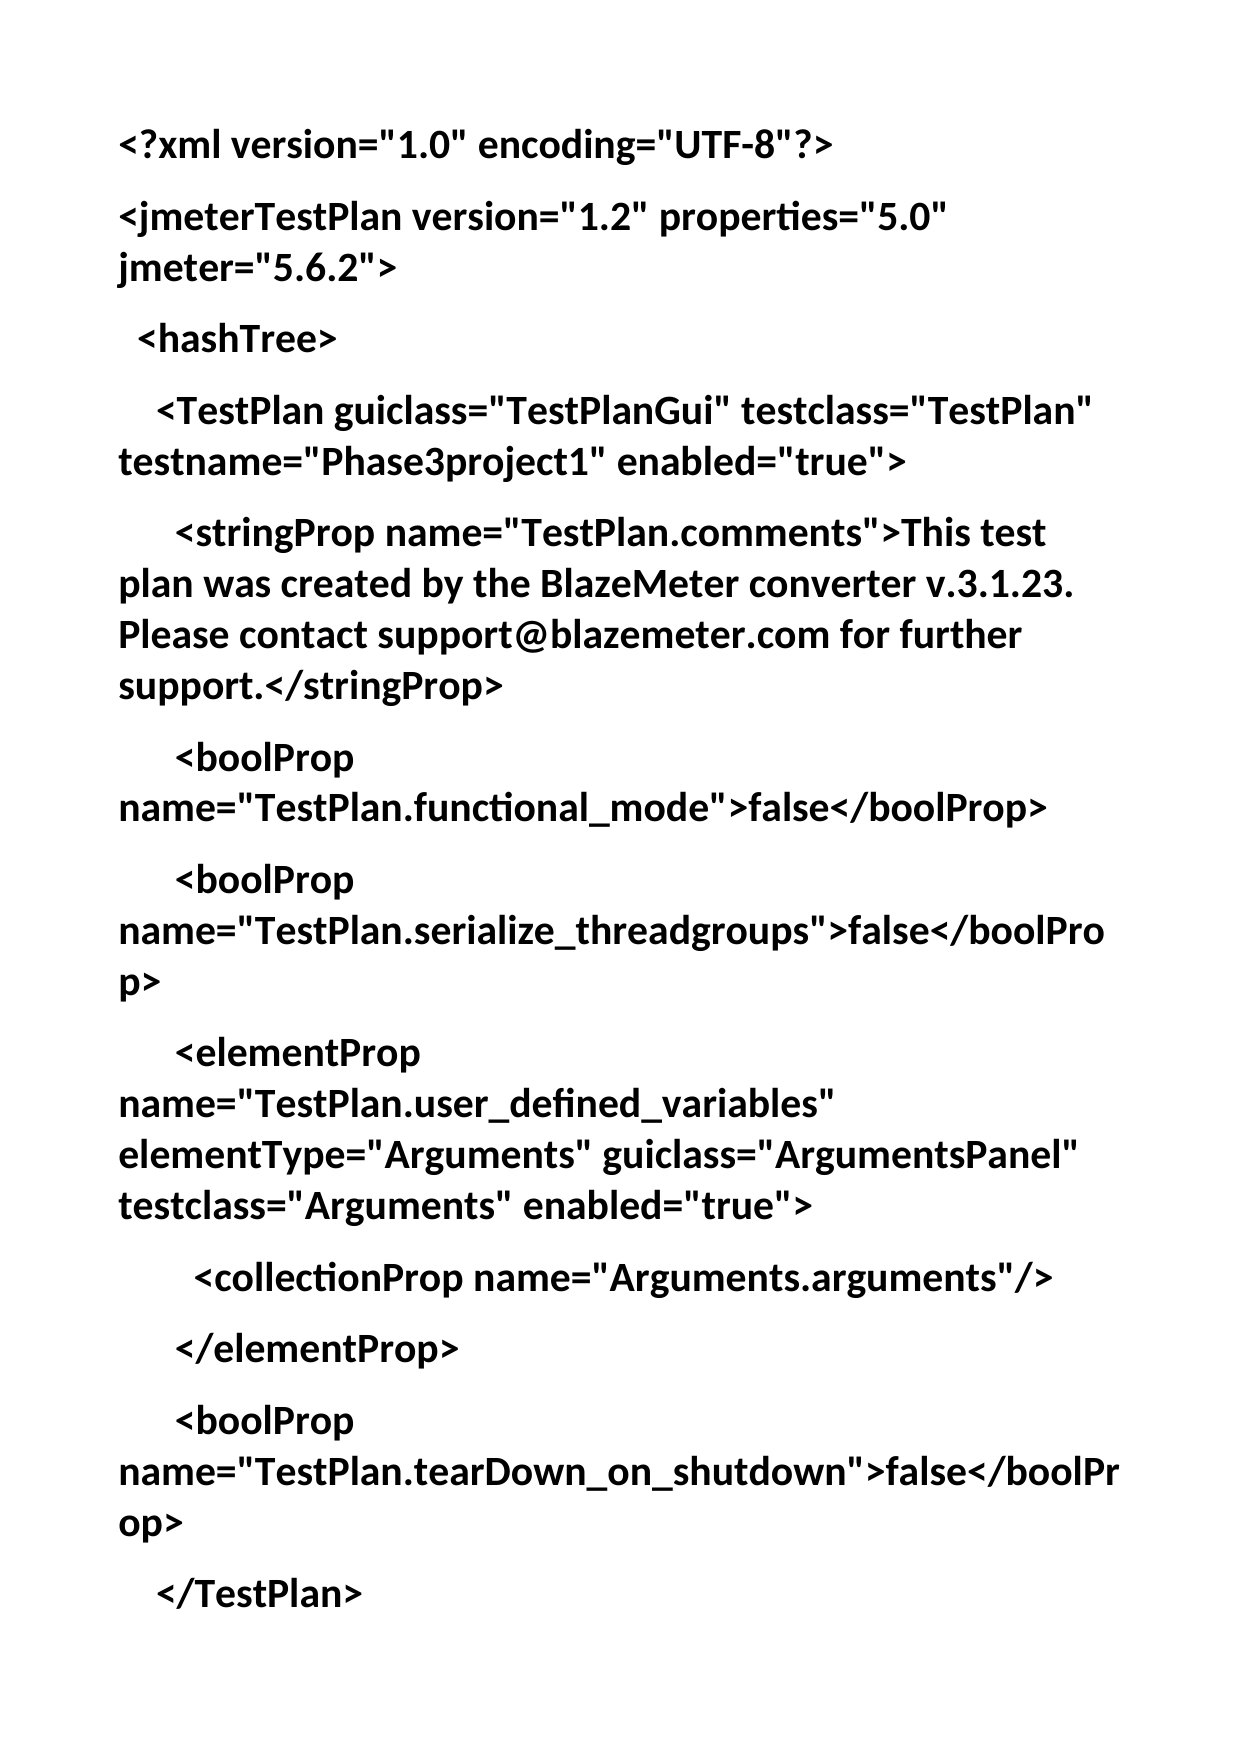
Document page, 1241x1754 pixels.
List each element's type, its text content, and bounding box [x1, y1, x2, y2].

text <collectionProp name="Arguments.arguments"/> [118, 1251, 1122, 1301]
text <boolProp name="TestPlan.tearDown_on_shutdown">false</boolProp> [118, 1394, 1122, 1546]
text <?xml version="1.0" encoding="UTF-8"?> [118, 118, 1122, 169]
text <elementProp name="TestPlan.user_defined_variables" elementType="Arguments" guiclass="ArgumentsPanel" testclass="Arguments" enabled="true"> [118, 1026, 1122, 1230]
text <boolProp name="TestPlan.serialize_threadgroups">false</boolProp> [118, 853, 1122, 1006]
text <stringProp name="TestPlan.comments">This test plan was created by the BlazeMeter converter v.3.1.23. Please contact support@blazemeter.com for further support.</stringProp> [118, 506, 1122, 710]
text </elementProp> [118, 1322, 1122, 1373]
text <jmeterTestPlan version="1.2" properties="5.0" jmeter="5.6.2"> [118, 190, 1122, 291]
text </TestPlan> [118, 1567, 1122, 1618]
text <hashTree> [118, 312, 1122, 363]
text <TestPlan guiclass="TestPlanGui" testclass="TestPlan" testname="Phase3project1" enabled="true"> [118, 384, 1122, 486]
text <boolProp name="TestPlan.functional_mode">false</boolProp> [118, 731, 1122, 832]
